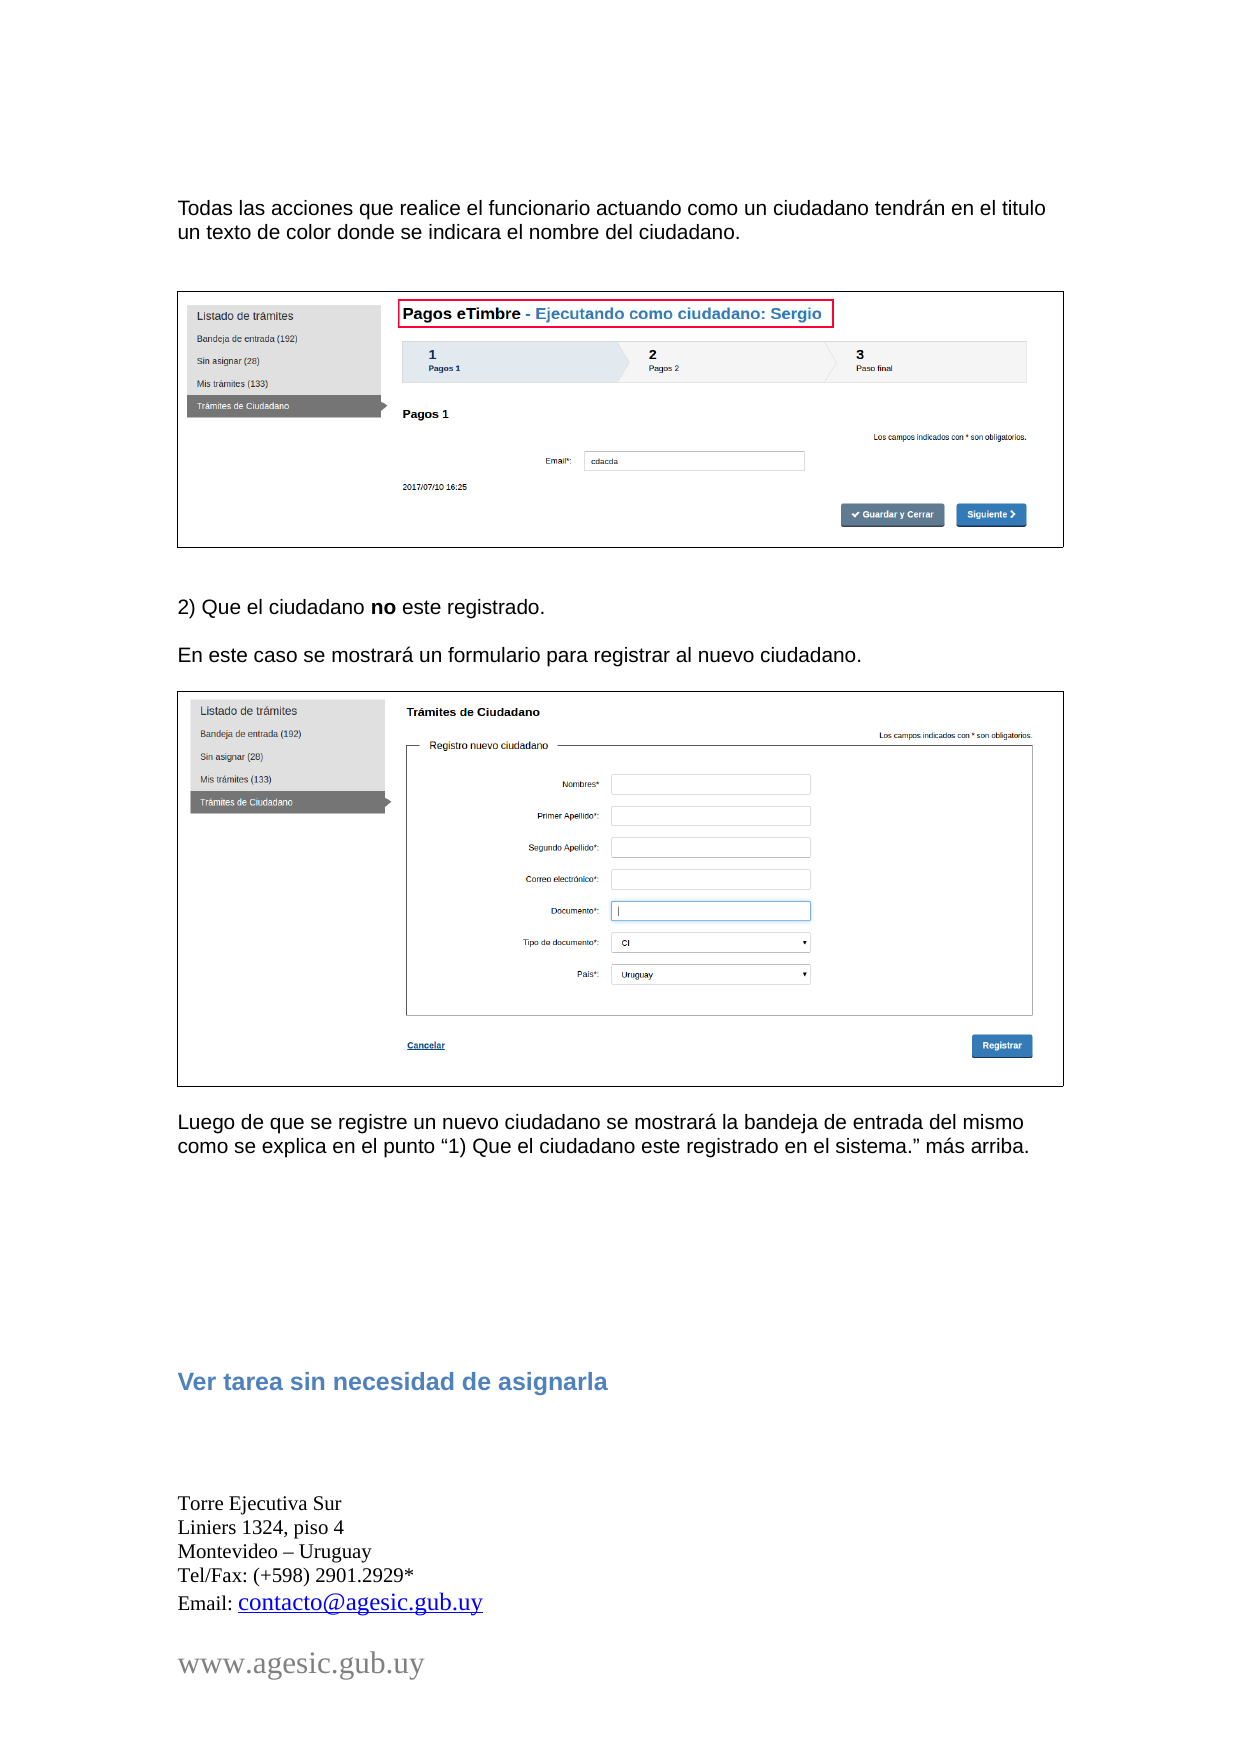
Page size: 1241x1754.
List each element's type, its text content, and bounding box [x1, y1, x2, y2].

text En este caso se mostrará un formulario para registrar al nuevo ciudadano. [177, 643, 1063, 667]
text 2) Que el ciudadano no este registrado. [177, 595, 1063, 619]
text Todas las acciones que realice el funcionario actuando como un ciudadano tendrán en el titulo un texto de color donde se indicara el nombre del ciudadano. [177, 196, 1063, 243]
subtitle Ver tarea sin necesidad de asignarla [177, 1367, 1063, 1396]
picture [180, 294, 1060, 544]
picture [180, 693, 1060, 1083]
text Luego de que se registre un nuevo ciudadano se mostrará la bandeja de entrada del mismo como se explica en el punto “1) Que el ciudadano este registrado en el sistema.” más arriba. [177, 1110, 1063, 1158]
